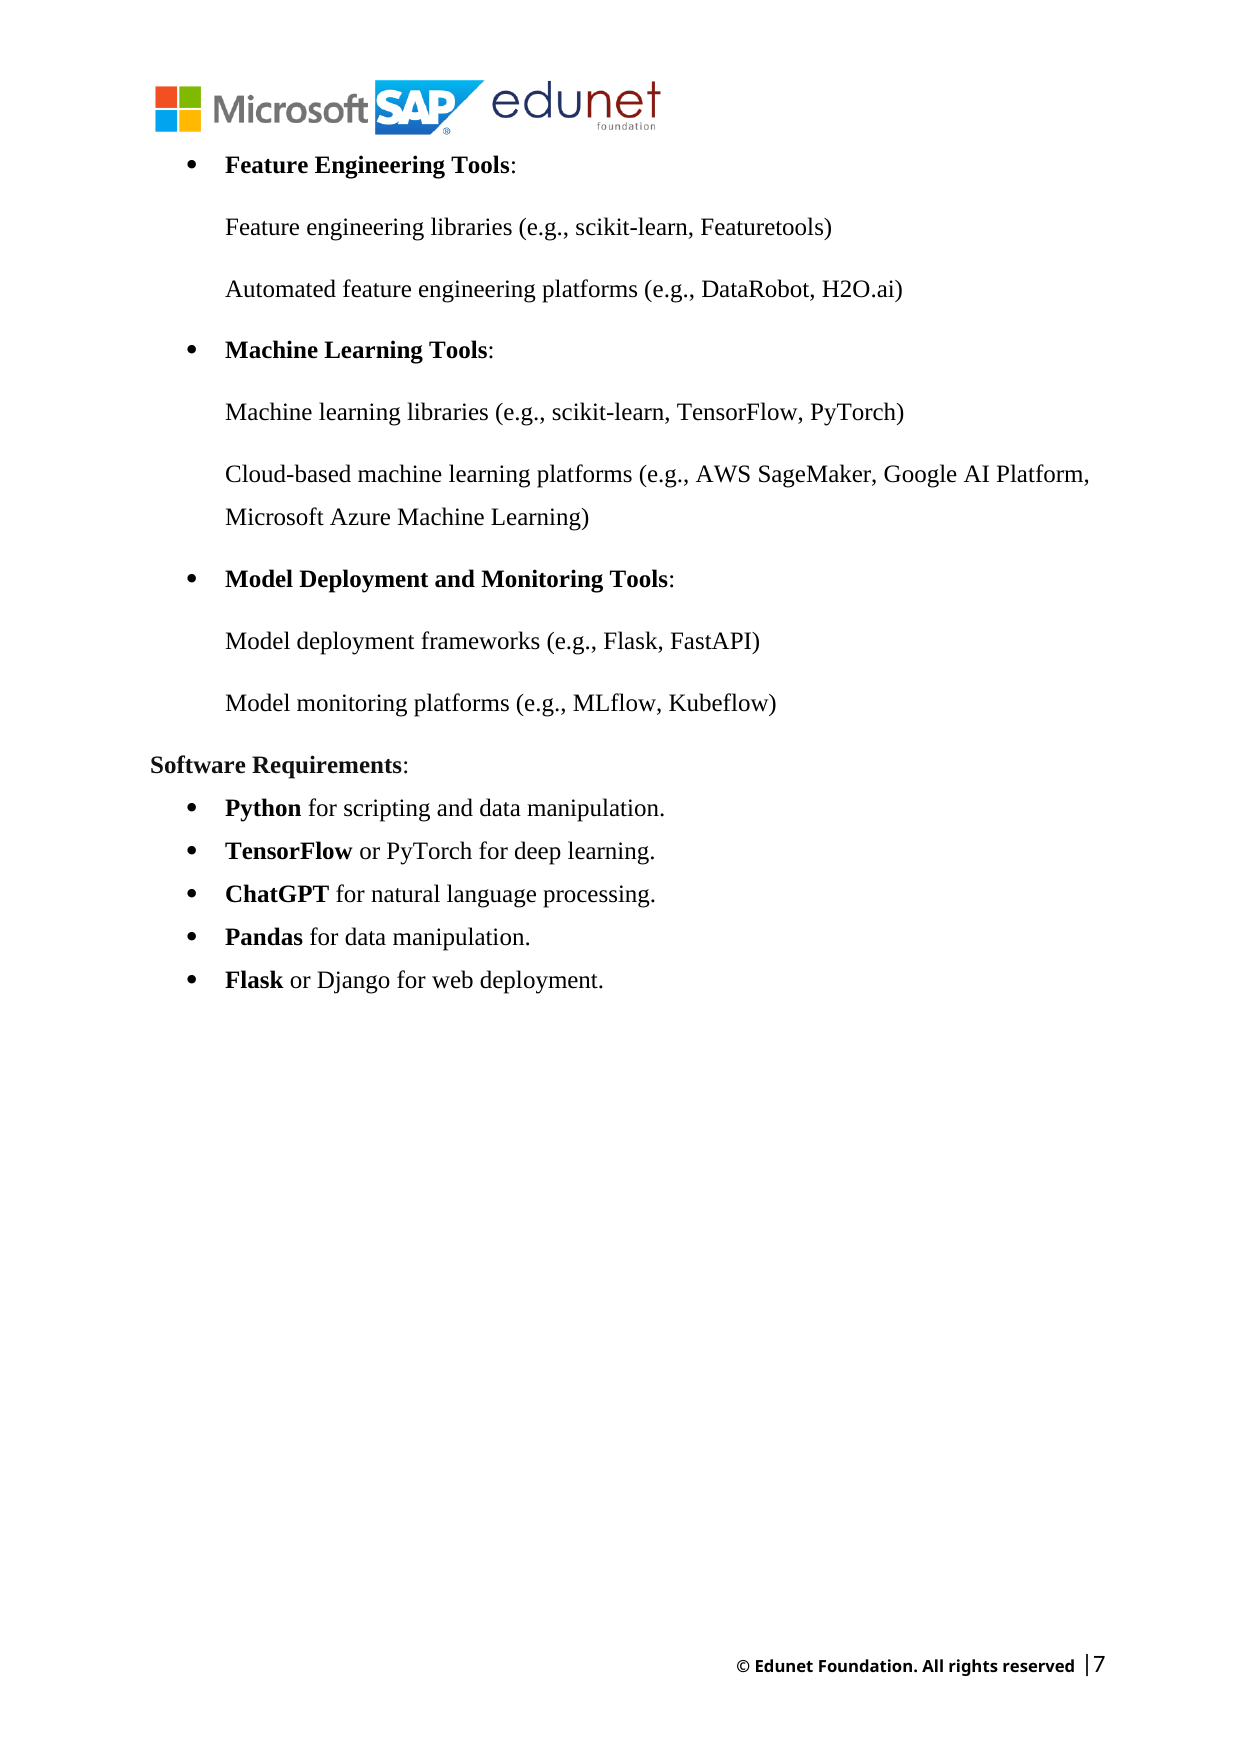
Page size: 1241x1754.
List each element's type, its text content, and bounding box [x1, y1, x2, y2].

list TensorFlow or PyTorch for deep learning. [187, 836, 1105, 865]
list Flask or Django for web deployment. [187, 966, 1105, 994]
list Python for scripting and data manipulation. [187, 793, 1105, 822]
list Automated feature engineering platforms (e.g., DataRobot, H2O.ai) [225, 274, 1105, 302]
list Machine Learning Tools: [187, 336, 1105, 364]
text Software Requirements: [150, 750, 1105, 779]
list Model Deployment and Monitoring Tools: [187, 564, 1105, 593]
list Cloud-based machine learning platforms (e.g., AWS SageMaker, Google AI Platform, Microsoft Azure Machine Learning) [225, 459, 1105, 531]
list Feature Engineering Tools: [187, 150, 1105, 179]
list ChatGPT for natural language processing. [187, 879, 1105, 908]
list Pandas for data manipulation. [187, 922, 1105, 951]
list Machine learning libraries (e.g., scikit-learn, TensorFlow, PyTorch) [225, 397, 1105, 426]
list Feature engineering libraries (e.g., scikit-learn, Featuretools) [225, 212, 1105, 241]
list Model deployment frameworks (e.g., Flask, FastAPI) [225, 626, 1105, 655]
list Model monitoring platforms (e.g., MLflow, Kubeflow) [225, 688, 1105, 717]
picture [150, 75, 668, 136]
